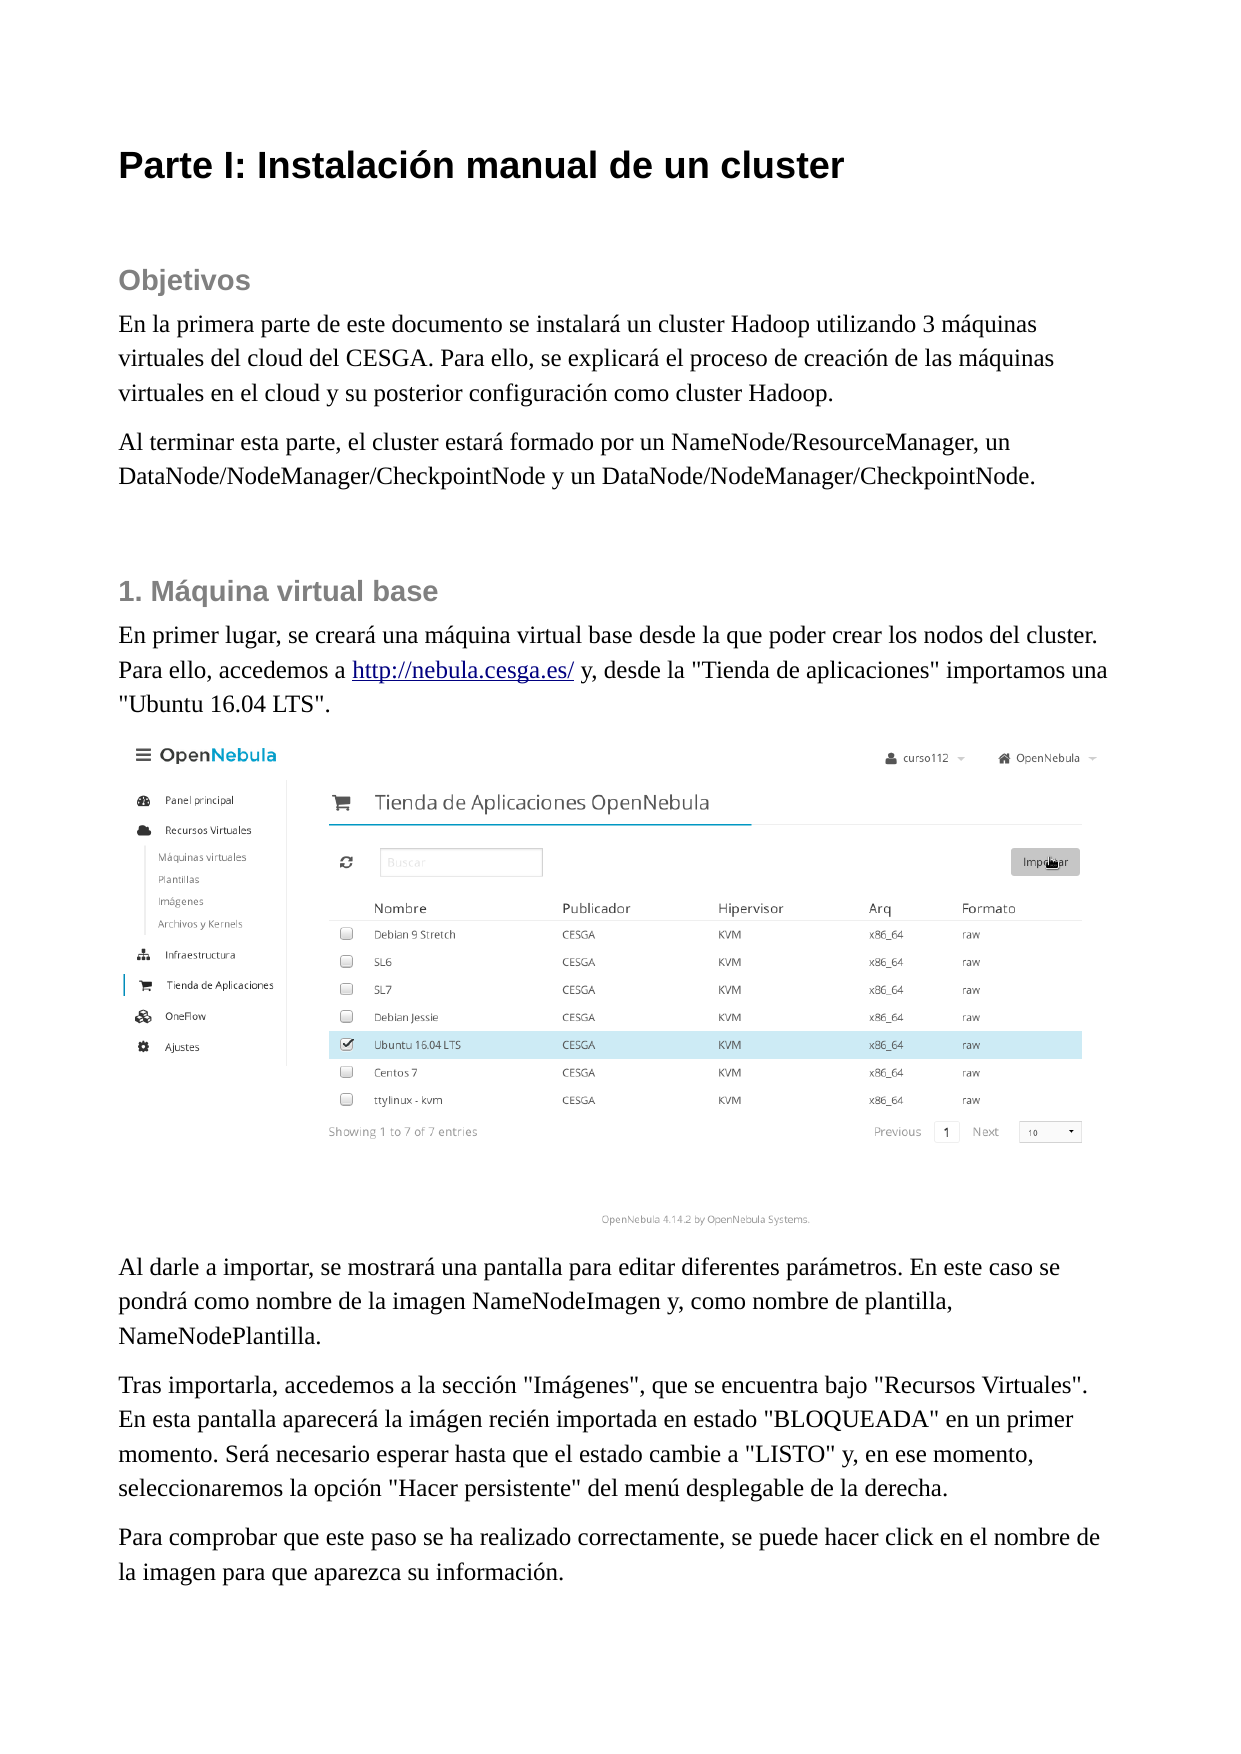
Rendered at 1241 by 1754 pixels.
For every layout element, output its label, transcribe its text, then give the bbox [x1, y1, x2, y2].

text Al terminar esta parte, el cluster estará formado por un NameNode/ResourceManager, un DataNode/NodeManager/CheckpointNode y un DataNode/NodeManager/CheckpointNode. [118, 427, 1122, 490]
text En primer lugar, se creará una máquina virtual base desde la que poder crear los nodos del cluster. Para ello, accedemos a http://nebula.cesga.es/ y, desde la "Tienda de aplicaciones" importamos una "Ubuntu 16.04 LTS". [118, 620, 1122, 718]
text Al darle a importar, se mostrará una pantalla para editar diferentes parámetros. En este caso se pondrá como nombre de la imagen NameNodeImagen y, como nombre de plantilla, NameNodePlantilla. [118, 1246, 1122, 1349]
subtitle Objetivos [118, 263, 1122, 296]
subtitle Parte I: Instalación manual de un cluster [118, 143, 1122, 187]
text Para comprobar que este paso se ha realizado correctamente, se puede hacer click en el nombre de la imagen para que aparezca su información. [118, 1522, 1122, 1586]
subtitle 1. Máquina virtual base [118, 574, 1122, 608]
text Tras importarla, accedemos a la sección "Imágenes", que se encuentra bajo "Recursos Virtuales". En esta pantalla aparecerá la imágen recién importada en estado "BLOQUEADA" en un primer momento. Será necesario esperar hasta que el estado cambie a "LISTO" y, en ese momento, seleccionaremos la opción "Hacer persistente" del menú desplegable de la derecha. [118, 1370, 1122, 1502]
picture [118, 738, 1123, 1246]
text En la primera parte de este documento se instalará un cluster Hadoop utilizando 3 máquinas virtuales del cloud del CESGA. Para ello, se explicará el proceso de creación de las máquinas virtuales en el cloud y su posterior configuración como cluster Hadoop. [118, 309, 1122, 407]
